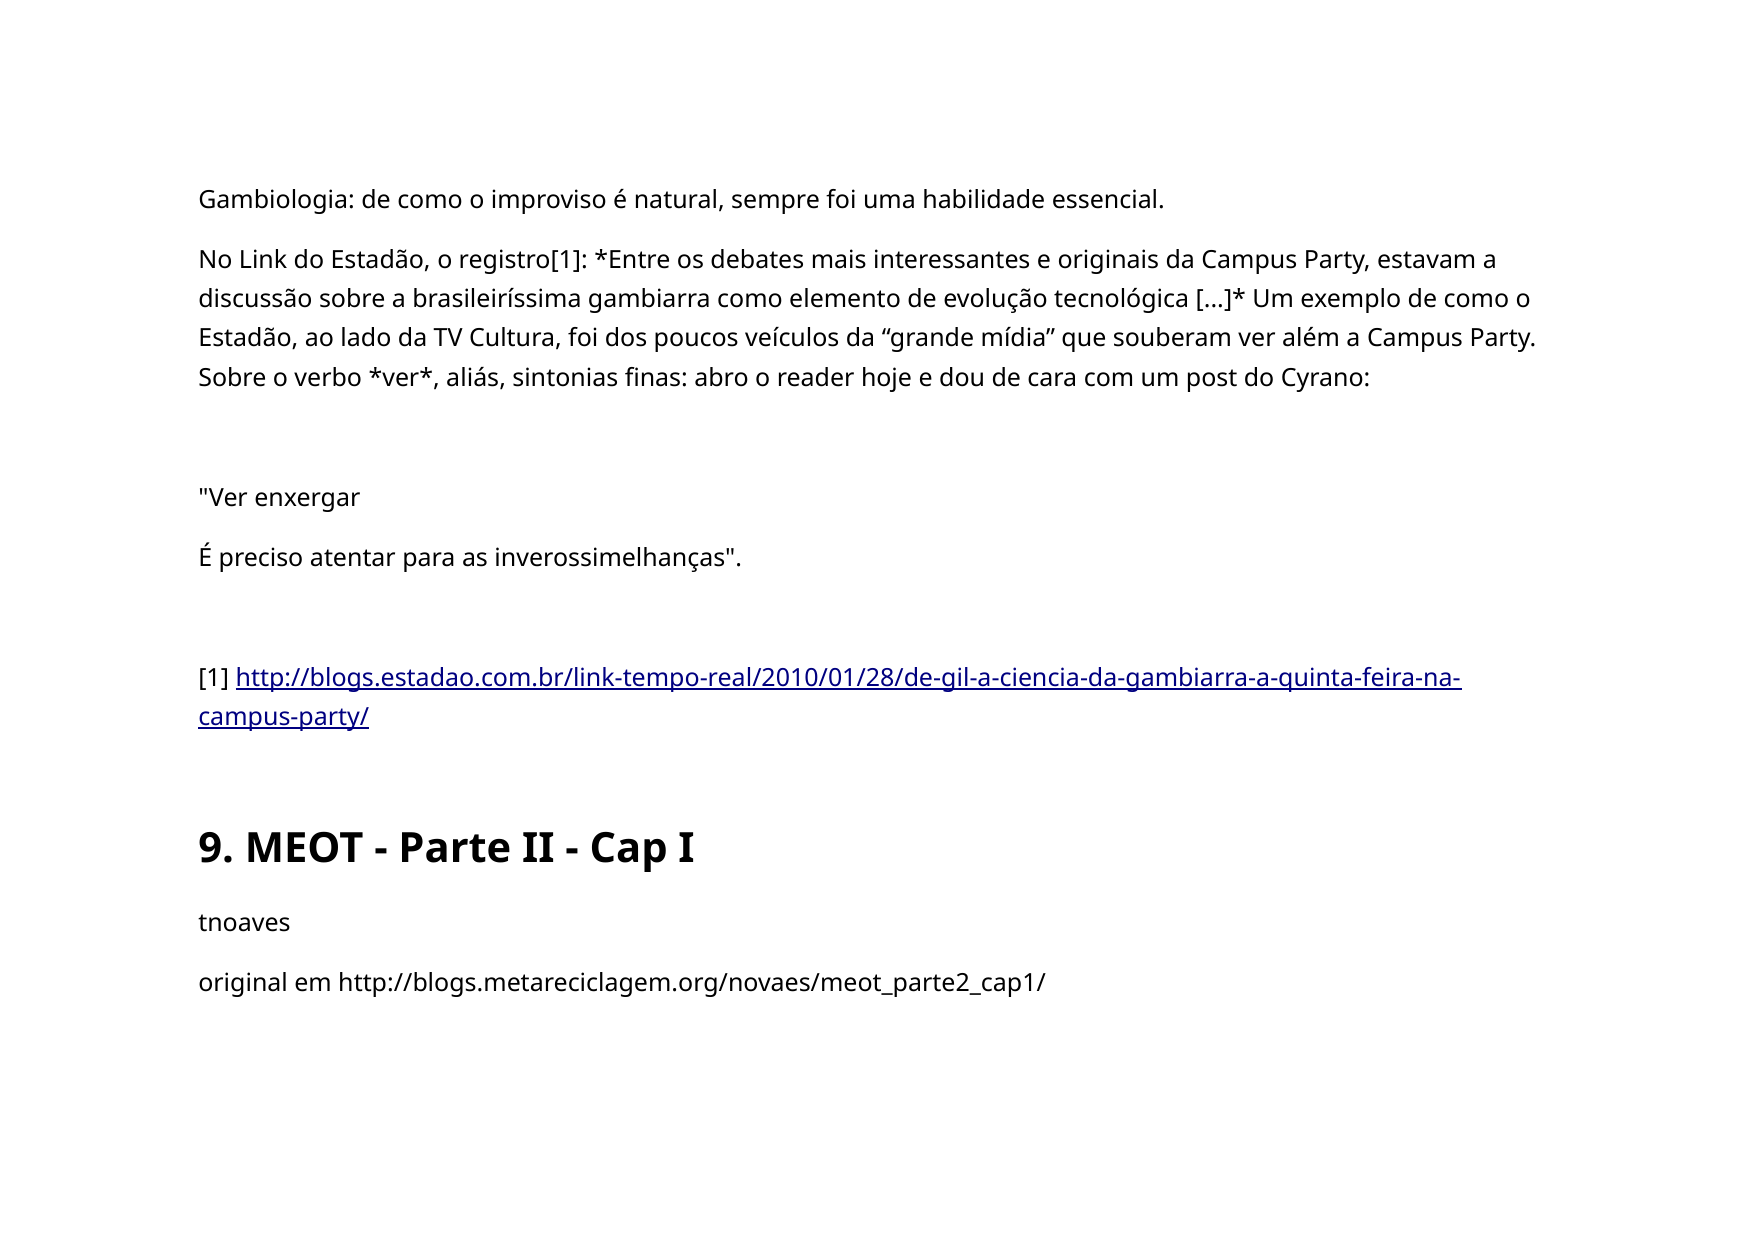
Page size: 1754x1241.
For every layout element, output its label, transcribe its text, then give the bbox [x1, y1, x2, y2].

text Gambiologia: de como o improviso é natural, sempre foi uma habilidade essencial. [198, 182, 1556, 216]
text 9. MEOT - Parte II - Cap I [198, 818, 1556, 875]
text original em http://blogs.metareciclagem.org/novaes/meot_parte2_cap1/ [198, 964, 1556, 998]
text tnoaves [198, 904, 1556, 938]
text No Link do Estadão, o registro[1]: *Entre os debates mais interessantes e originais da Campus Party, estavam a discussão sobre a brasileiríssima gambiarra como elemento de evolução tecnológica [...]* Um exemplo de como o Estadão, ao lado da TV Cultura, foi dos poucos veículos da “grande mídia” que souberam ver além a Campus Party. Sobre o verbo *ver*, aliás, sintonias finas: abro o reader hoje e dou de cara com um post do Cyrano: [198, 242, 1556, 393]
text "Ver enxergar [198, 479, 1556, 513]
text É preciso atentar para as inverossimelhanças". [198, 539, 1556, 573]
text [1] http://blogs.estadao.com.br/link-tempo-real/2010/01/28/de-gil-a-ciencia-da-gambiarra-a-quinta-feira-na-campus-party/ [198, 659, 1556, 732]
